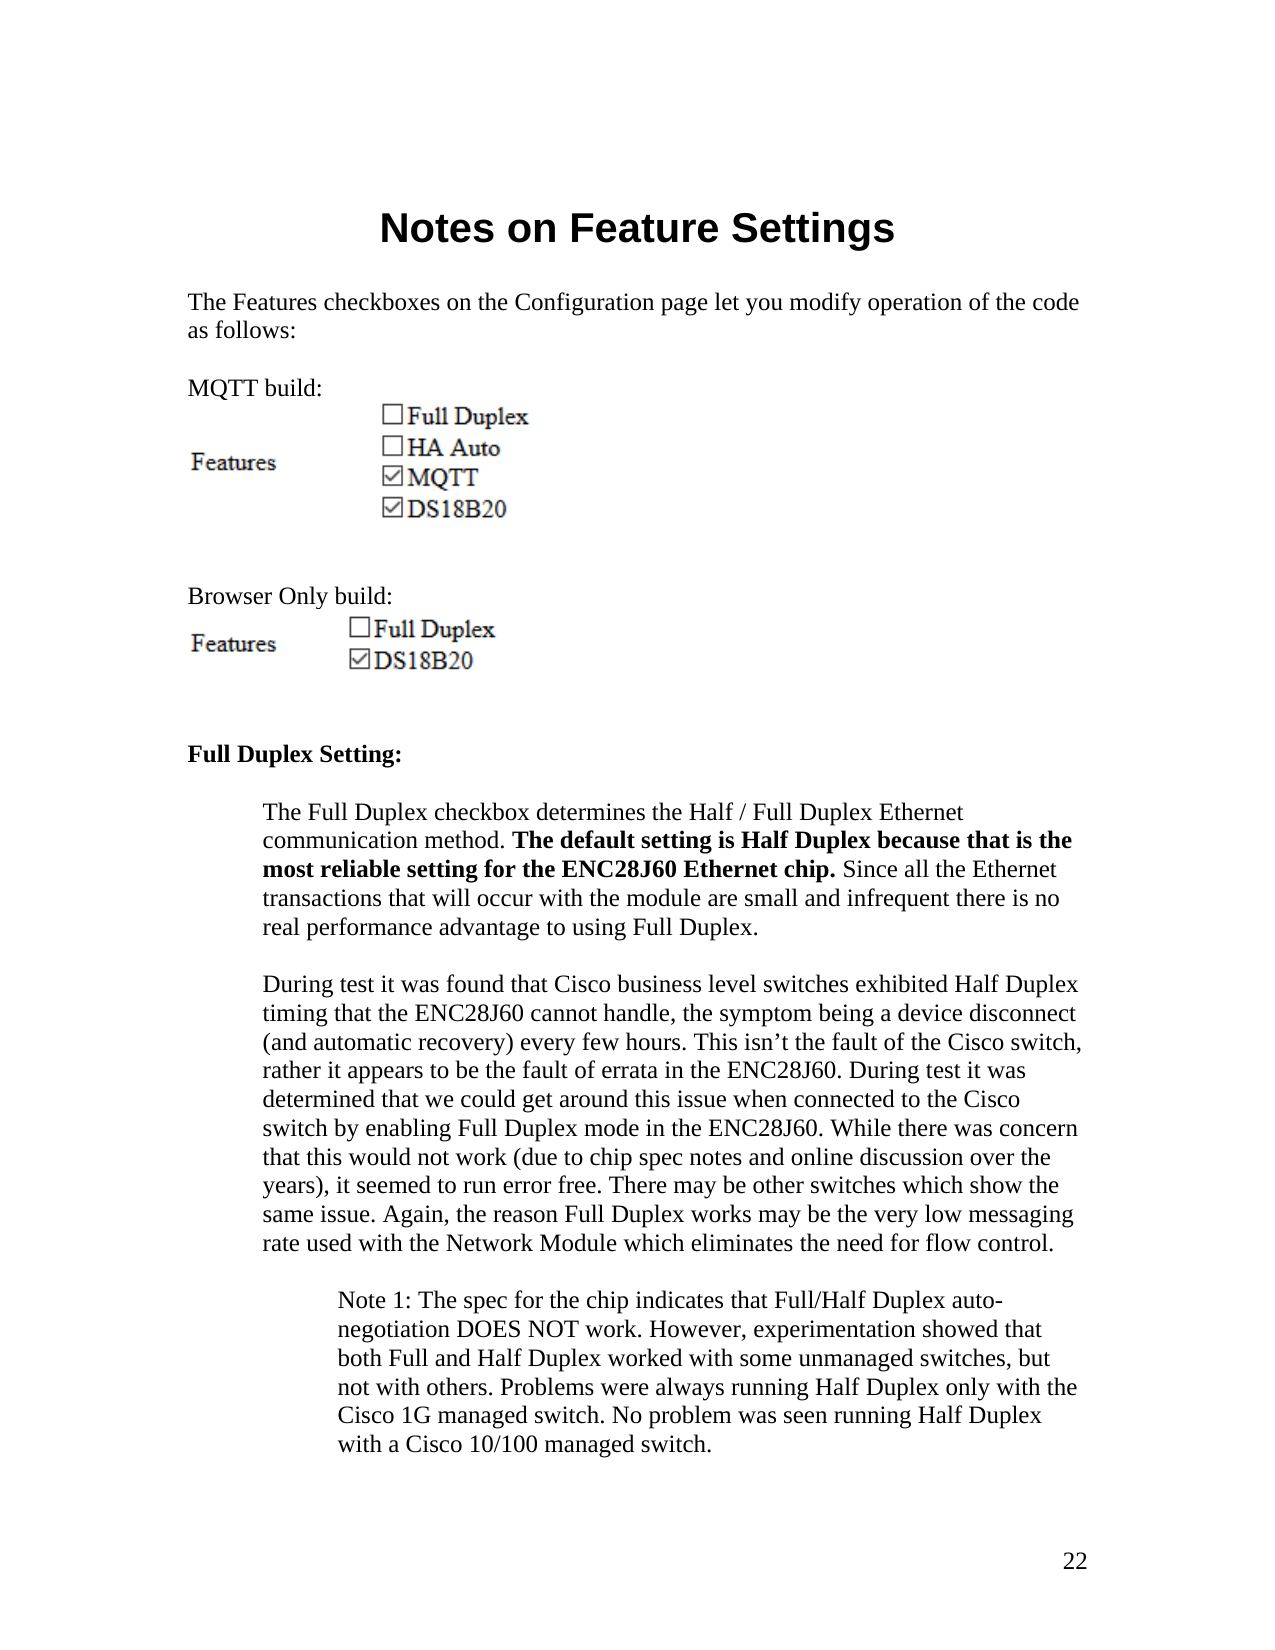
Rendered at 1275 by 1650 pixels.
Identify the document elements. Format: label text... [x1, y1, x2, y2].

text The Features checkboxes on the Configuration page let you modify operation of the code as follows: [187, 287, 1087, 344]
subtitle Notes on Feature Settings [187, 204, 1087, 252]
picture [187, 609, 508, 682]
text Full Duplex Setting: [187, 739, 1087, 768]
text During test it was found that Cisco business level switches exhibited Half Duplex timing that the ENC28J60 cannot handle, the symptom being a device disconnect (and automatic recovery) every few hours. This isn’t the fault of the Cisco switch, rather it appears to be the fault of errata in the ENC28J60. During test it was determined that we could get around this issue when connected to the Cisco switch by enabling Full Duplex mode in the ENC28J60. While there was concern that this would not work (due to chip spec notes and online discussion over the years), it seemed to run error free. There may be other switches which show the same issue. Again, the reason Full Duplex works may be the very low messaging rate used with the Network Module which eliminates the need for flow control. [262, 969, 1087, 1257]
text The Full Duplex checkbox determines the Half / Full Duplex Ethernet communication method. The default setting is Half Duplex because that is the most reliable setting for the ENC28J60 Ethernet chip. Since all the Ethernet transactions that will occur with the module are small and infrequent there is no real performance advantage to using Full Duplex. [262, 797, 1087, 941]
text Note 1: The spec for the chip indicates that Full/Half Duplex auto-negotiation DOES NOT work. However, experimentation showed that both Full and Half Duplex worked with some unmanaged switches, but not with others. Problems were always running Half Duplex only with the Cisco 1G managed switch. No problem was seen running Half Duplex with a Cisco 10/100 managed switch. [337, 1286, 1087, 1458]
text MQTT build: [187, 373, 1087, 402]
text Browser Only build: [187, 581, 1087, 610]
picture [187, 401, 555, 524]
